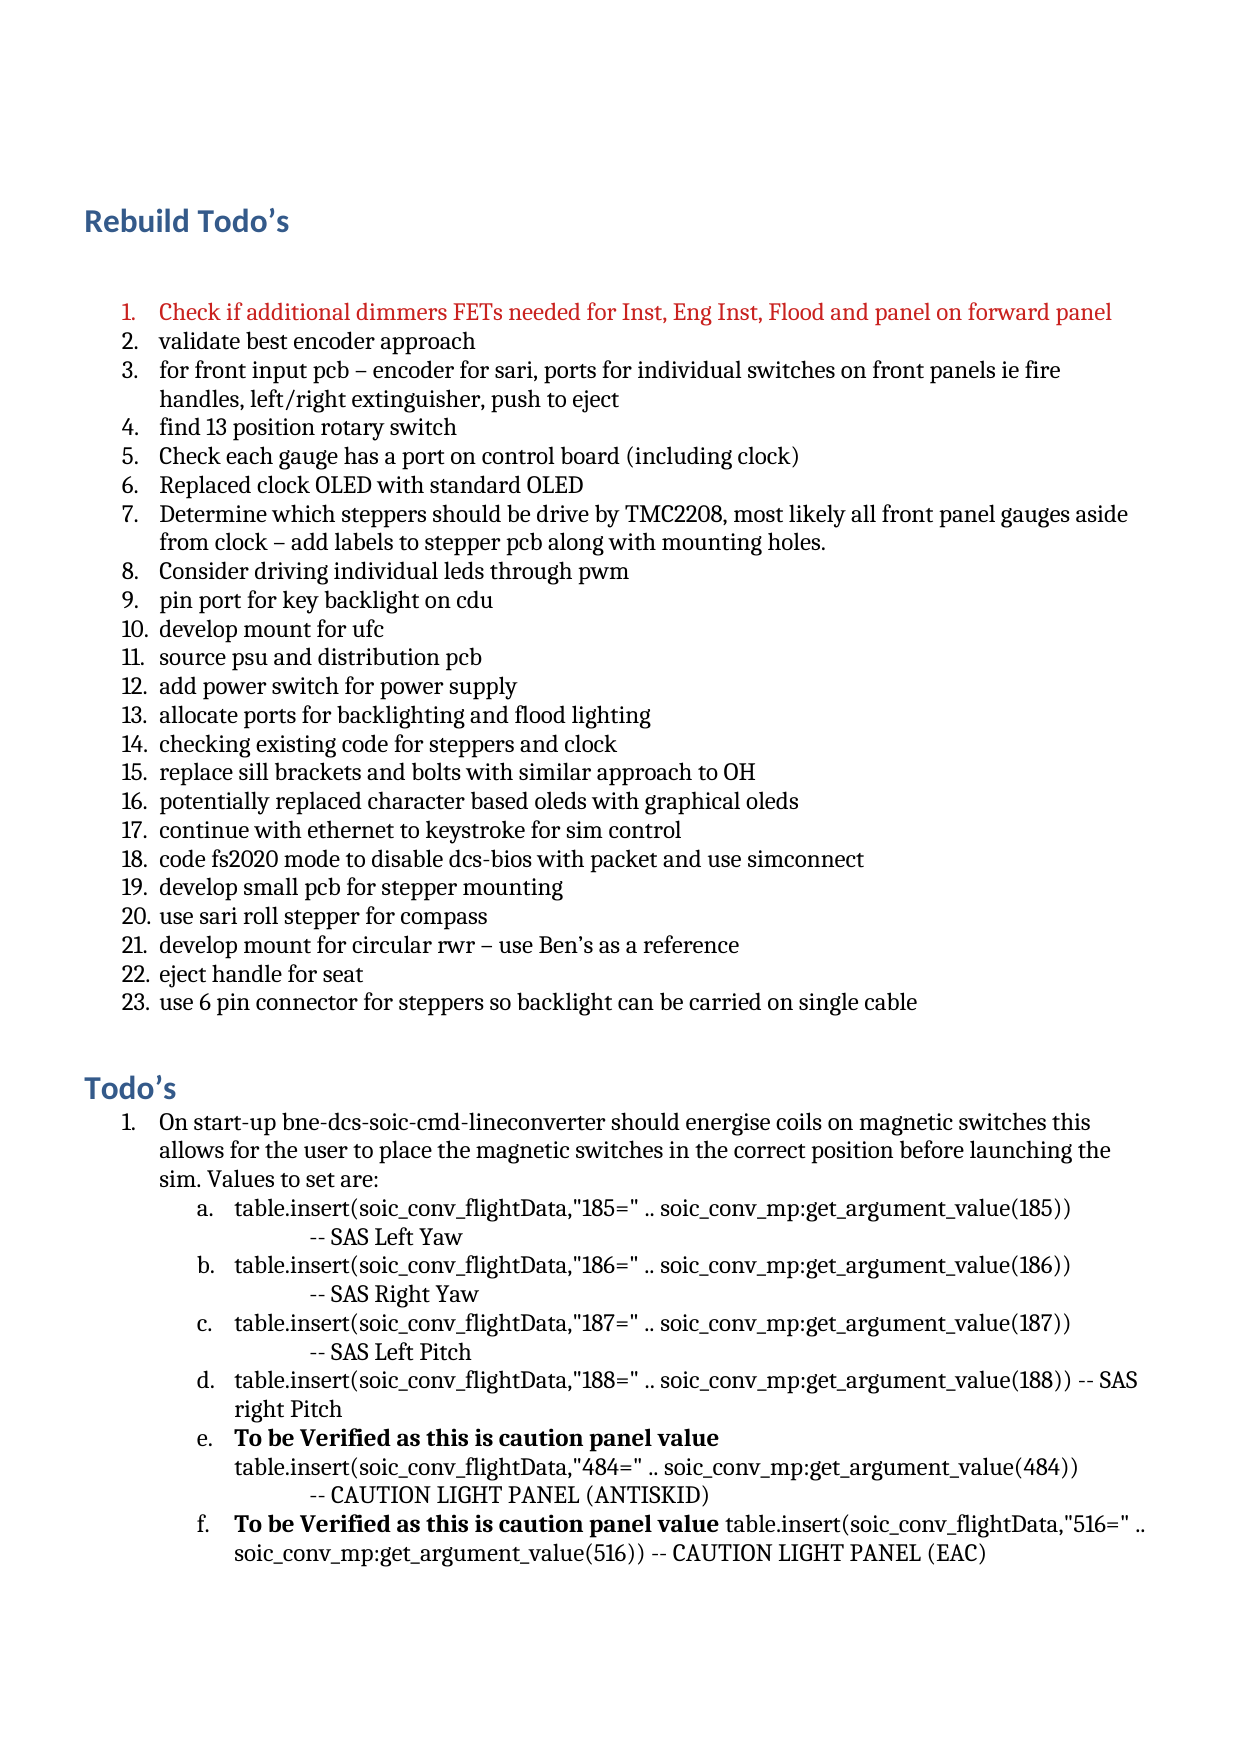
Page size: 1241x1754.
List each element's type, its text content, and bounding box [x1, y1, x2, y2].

list eject handle for seat [122, 959, 1148, 988]
list add power switch for power supply [122, 672, 1148, 701]
list replace sill brackets and bolts with similar approach to OH [122, 758, 1148, 787]
list Check if additional dimmers FETs needed for Inst, Eng Inst, Flood and panel on forward panel [122, 298, 1148, 327]
list continue with ethernet to keystroke for sim control [122, 816, 1148, 844]
list pin port for key backlight on cdu [122, 586, 1148, 614]
list use 6 pin connector for steppers so backlight can be carried on single cable [122, 988, 1148, 1017]
list checking existing code for steppers and clock [122, 729, 1148, 758]
list Consider driving individual leds through pwm [122, 557, 1148, 586]
list find 13 position rotary switch [122, 413, 1148, 442]
list code fs2020 mode to disable dcs-bios with packet and use simconnect [122, 844, 1148, 873]
subtitle Todo’s [84, 1067, 1148, 1108]
list source psu and distribution pcb [122, 643, 1148, 672]
list Check each gauge has a port on control board (including clock) [122, 442, 1148, 471]
list table.insert(soic_conv_flightData,"185=" .. soic_conv_mp:get_argument_value(185)) -- SAS Left Yaw [197, 1194, 1148, 1251]
list Replaced clock OLED with standard OLED [122, 471, 1148, 499]
list table.insert(soic_conv_flightData,"186=" .. soic_conv_mp:get_argument_value(186)) -- SAS Right Yaw [197, 1251, 1148, 1309]
list develop small pcb for stepper mounting [122, 873, 1148, 902]
list allocate ports for backlighting and flood lighting [122, 701, 1148, 729]
list table.insert(soic_conv_flightData,"188=" .. soic_conv_mp:get_argument_value(188)) -- SAS right Pitch [197, 1366, 1148, 1424]
list for front input pcb – encoder for sari, ports for individual switches on front panels ie fire handles, left/right extinguisher, push to eject [122, 356, 1148, 413]
list potentially replaced character based oleds with graphical oleds [122, 787, 1148, 816]
list To be Verified as this is caution panel value table.insert(soic_conv_flightData,"516=" .. soic_conv_mp:get_argument_value(516)) -- CAUTION LIGHT PANEL (EAC) [197, 1510, 1148, 1568]
list use sari roll stepper for compass [122, 902, 1148, 931]
list develop mount for circular rwr – use Ben’s as a reference [122, 931, 1148, 959]
list table.insert(soic_conv_flightData,"187=" .. soic_conv_mp:get_argument_value(187)) -- SAS Left Pitch [197, 1309, 1148, 1366]
list To be Verified as this is caution panel value table.insert(soic_conv_flightData,"484=" .. soic_conv_mp:get_argument_value(484)) -- CAUTION LIGHT PANEL (ANTISKID) [197, 1424, 1148, 1510]
list develop mount for ufc [122, 614, 1148, 643]
list Determine which steppers should be drive by TMC2208, most likely all front panel gauges aside from clock – add labels to stepper pcb along with mounting holes. [122, 499, 1148, 557]
list On start-up bne-dcs-soic-cmd-lineconverter should energise coils on magnetic switches this allows for the user to place the magnetic switches in the correct position before launching the sim. Values to set are: [122, 1108, 1148, 1194]
list validate best encoder approach [122, 327, 1148, 356]
subtitle Rebuild Todo’s [84, 200, 1148, 241]
